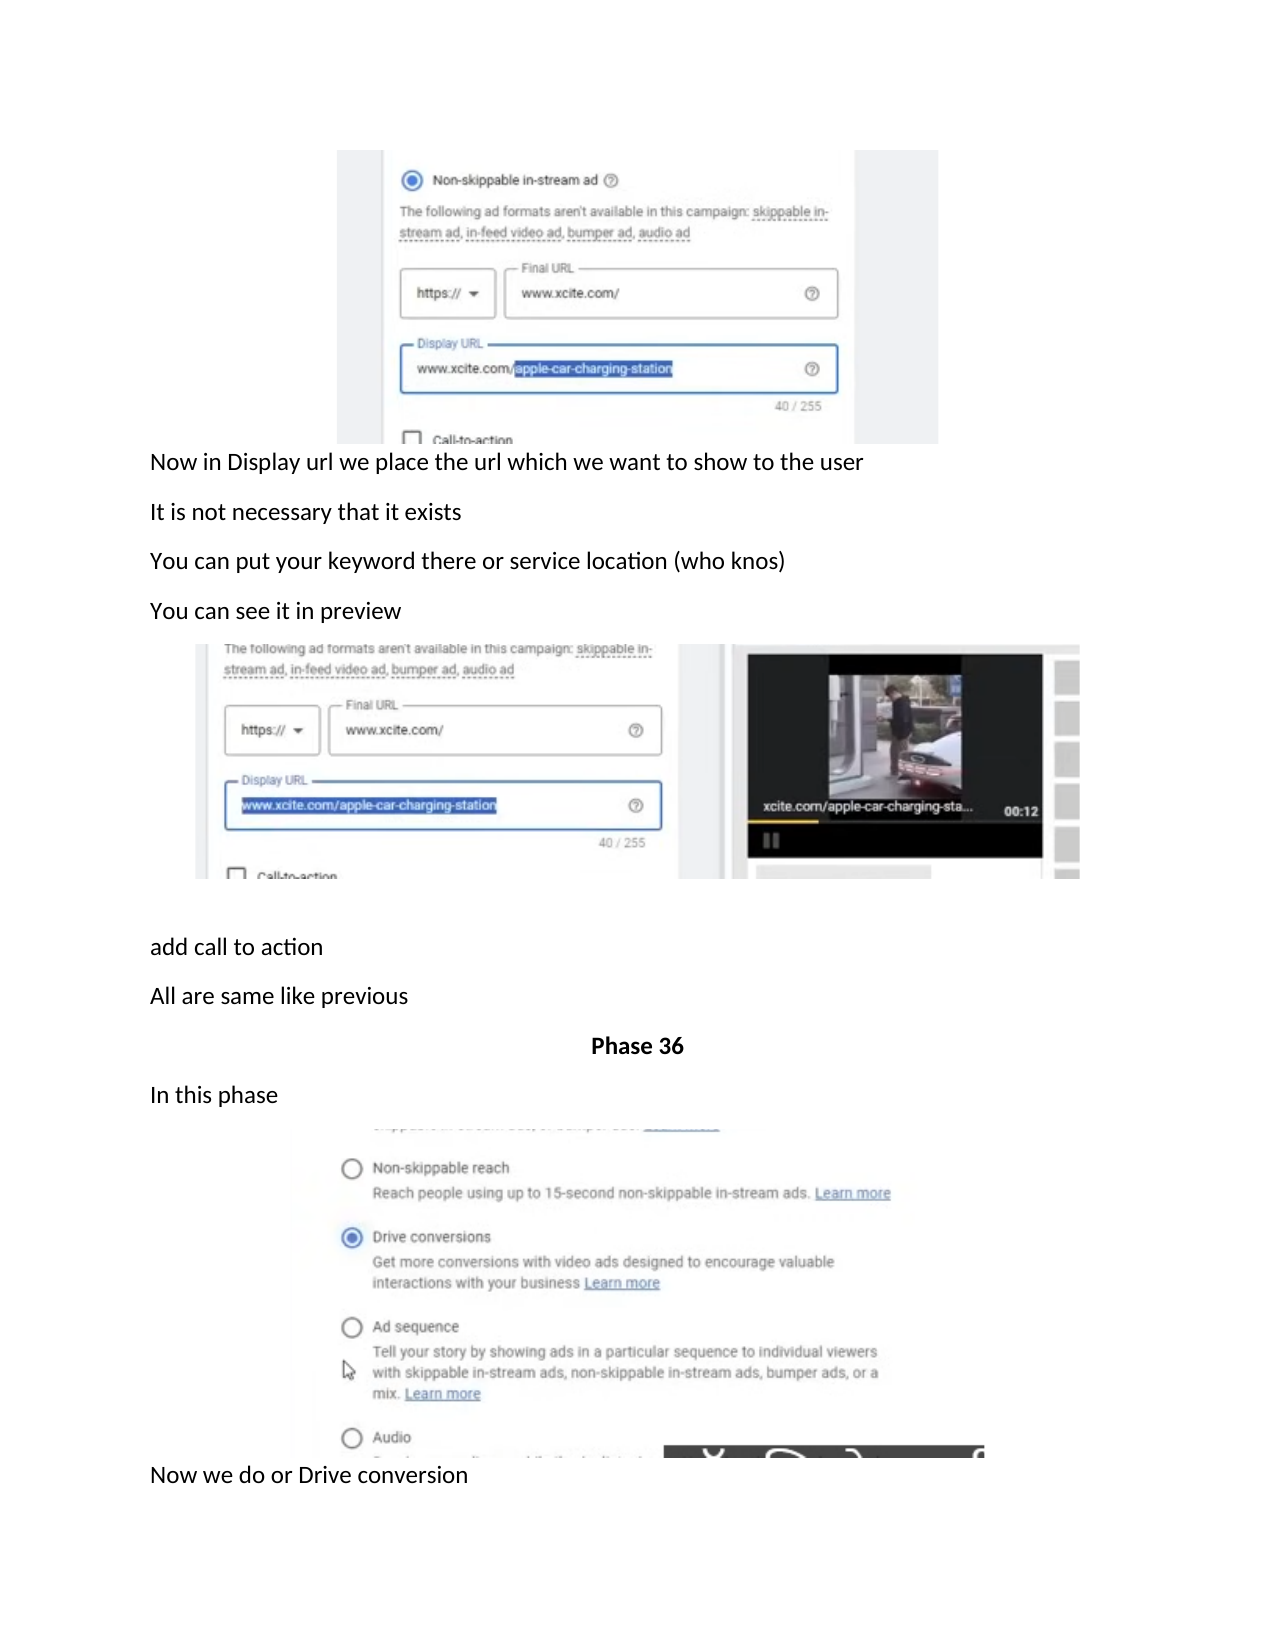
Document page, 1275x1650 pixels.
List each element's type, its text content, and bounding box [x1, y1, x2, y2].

text Phase 36 [150, 1030, 1125, 1061]
picture [336, 150, 939, 444]
text You can put your keyword there or service location (who knos) [150, 545, 1125, 576]
text Now we do or Drive conversion [150, 1129, 1125, 1490]
picture [290, 1129, 985, 1458]
picture [195, 644, 1080, 879]
text You can see it in preview [150, 595, 1125, 625]
text All are same like previous [150, 980, 1125, 1011]
text Now in Display url we place the url which we want to show to the user [150, 150, 1125, 477]
text It is not necessary that it exists [150, 496, 1125, 526]
text In this phase [150, 1079, 1125, 1110]
text add call to action [150, 931, 1125, 961]
